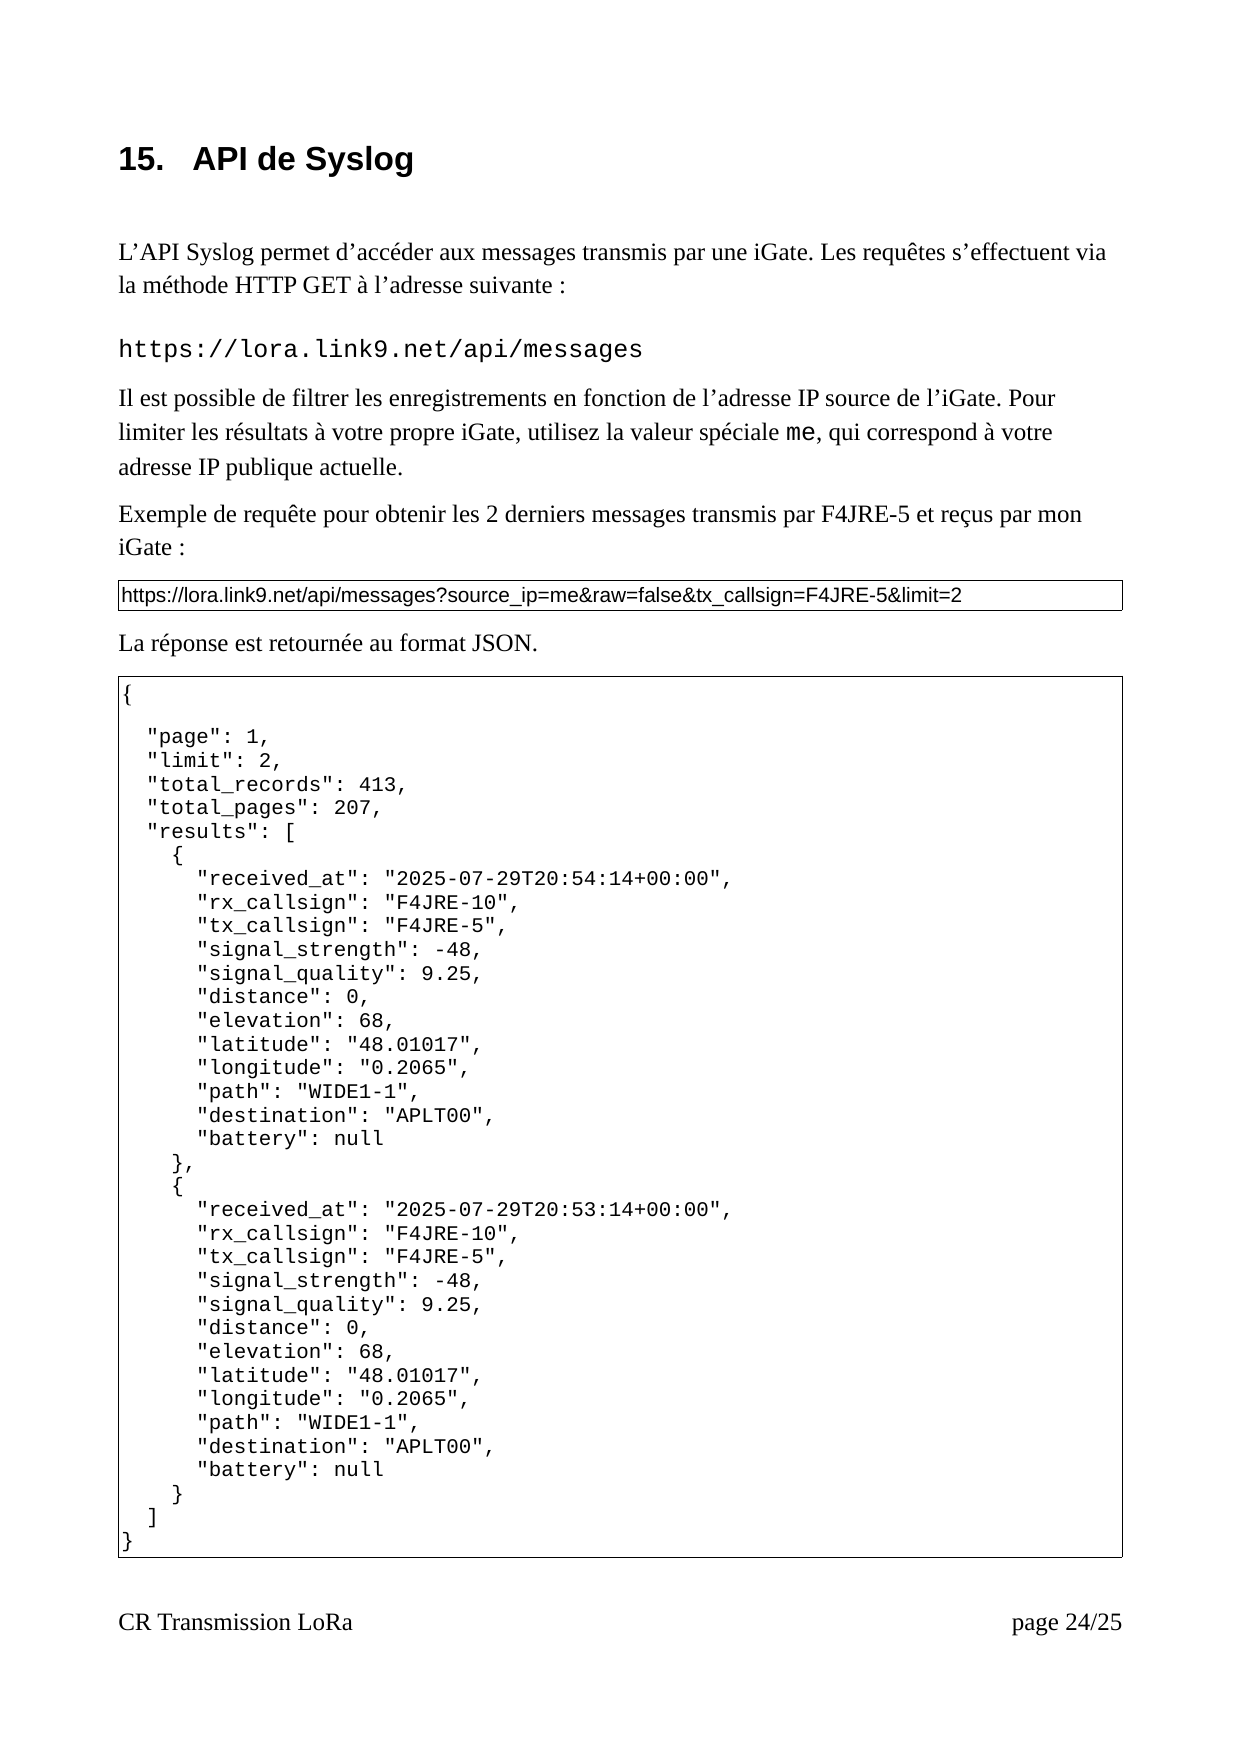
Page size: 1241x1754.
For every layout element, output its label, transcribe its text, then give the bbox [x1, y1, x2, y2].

text "page": 1, [119, 723, 1122, 747]
text "received_at": "2025-07-29T20:54:14+00:00", [119, 865, 1122, 889]
text "results": [ [119, 818, 1122, 841]
text "battery": null [119, 1456, 1122, 1480]
text "longitude": "0.2065", [119, 1385, 1122, 1409]
text } [119, 1527, 1122, 1557]
text L’API Syslog permet d’accéder aux messages transmis par une iGate. Les requêtes s’effectuent via la méthode HTTP GET à l’adresse suivante : https://lora.link9.net/api/messages [118, 237, 1122, 365]
text "received_at": "2025-07-29T20:53:14+00:00", [119, 1196, 1122, 1220]
text "signal_quality": 9.25, [119, 960, 1122, 983]
text "signal_quality": 9.25, [119, 1291, 1122, 1314]
text { [119, 841, 1122, 865]
text "longitude": "0.2065", [119, 1054, 1122, 1078]
text "tx_callsign": "F4JRE-5", [119, 912, 1122, 936]
text "total_records": 413, [119, 771, 1122, 794]
text "total_pages": 207, [119, 794, 1122, 818]
text } [119, 1480, 1122, 1503]
text "tx_callsign": "F4JRE-5", [119, 1243, 1122, 1267]
text "distance": 0, [119, 983, 1122, 1007]
text "latitude": "48.01017", [119, 1031, 1122, 1054]
text "limit": 2, [119, 747, 1122, 771]
text "destination": "APLT00", [119, 1433, 1122, 1456]
text La réponse est retournée au format JSON. [118, 628, 1122, 657]
text https://lora.link9.net/api/messages?source_ip=me&raw=false&tx_callsign=F4JRE-5&limit=2 [119, 581, 1122, 610]
text "battery": null [119, 1125, 1122, 1149]
text "rx_callsign": "F4JRE-10", [119, 1220, 1122, 1243]
text "latitude": "48.01017", [119, 1362, 1122, 1385]
text { [119, 677, 1122, 707]
text { [119, 1172, 1122, 1196]
text "path": "WIDE1-1", [119, 1078, 1122, 1102]
text "rx_callsign": "F4JRE-10", [119, 889, 1122, 912]
text ] [119, 1503, 1122, 1527]
text }, [119, 1149, 1122, 1172]
text "path": "WIDE1-1", [119, 1409, 1122, 1433]
text "signal_strength": -48, [119, 1267, 1122, 1291]
text "destination": "APLT00", [119, 1102, 1122, 1125]
text "elevation": 68, [119, 1338, 1122, 1362]
subtitle API de Syslog [118, 139, 1122, 177]
text "elevation": 68, [119, 1007, 1122, 1031]
text "distance": 0, [119, 1314, 1122, 1338]
text Exemple de requête pour obtenir les 2 derniers messages transmis par F4JRE-5 et reçus par mon iGate : [118, 499, 1122, 561]
text "signal_strength": -48, [119, 936, 1122, 960]
text Il est possible de filtrer les enregistrements en fonction de l’adresse IP source de l’iGate. Pour limiter les résultats à votre propre iGate, utilisez la valeur spéciale me, qui correspond à votre adresse IP publique actuelle. [118, 383, 1122, 480]
